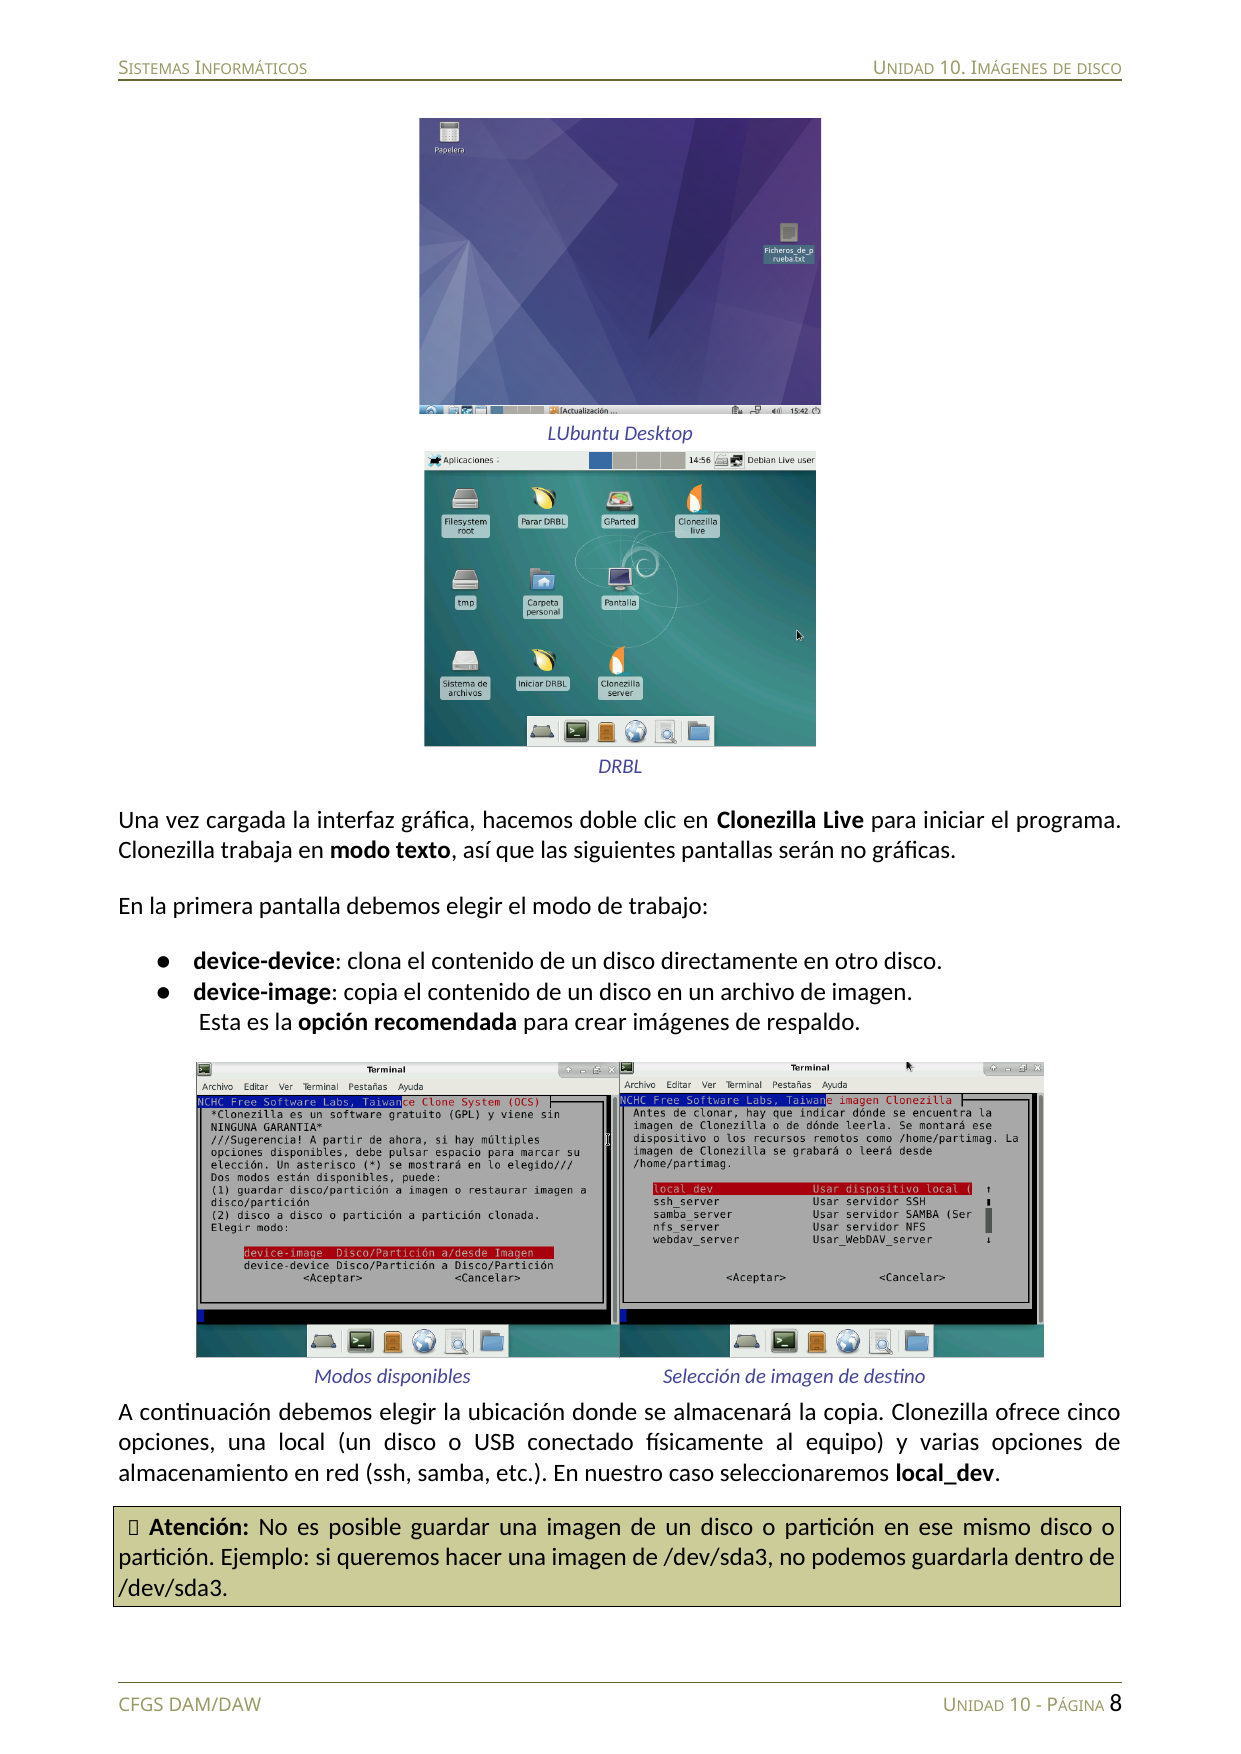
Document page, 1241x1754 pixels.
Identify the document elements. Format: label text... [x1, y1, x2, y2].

picture [196, 1062, 1044, 1358]
text DRBL [118, 753, 1122, 779]
text A continuación debemos elegir la ubicación donde se almacenará la copia. Clonezilla ofrece cinco opciones, una local (un disco o USB conectado físicamente al equipo) y varias opciones de almacenamiento en red (ssh, samba, etc.). En nuestro caso seleccionaremos local_dev. [118, 1396, 1122, 1487]
picture [424, 451, 816, 747]
text Modos disponibles Selección de imagen de destino [118, 1364, 1122, 1389]
list device-device: clona el contenido de un disco directamente en otro disco. [156, 945, 1122, 976]
picture [419, 118, 822, 414]
text Una vez cargada la interfaz gráfica, hacemos doble clic en Clonezilla Live para iniciar el programa. Clonezilla trabaja en modo texto, así que las siguientes pantallas serán no gráficas. [118, 804, 1122, 865]
text En la primera pantalla debemos elegir el modo de trabajo: [118, 890, 1122, 920]
text ❕ Atención: No es posible guardar una imagen de un disco o partición en ese mismo disco o partición. Ejemplo: si queremos hacer una imagen de /dev/sda3, no podemos guardarla dentro de /dev/sda3. [114, 1507, 1120, 1606]
list device-image: copia el contenido de un disco en un archivo de imagen. Esta es la opción recomendada para crear imágenes de respaldo. [156, 976, 1122, 1037]
text LUbuntu Desktop [118, 420, 1122, 445]
